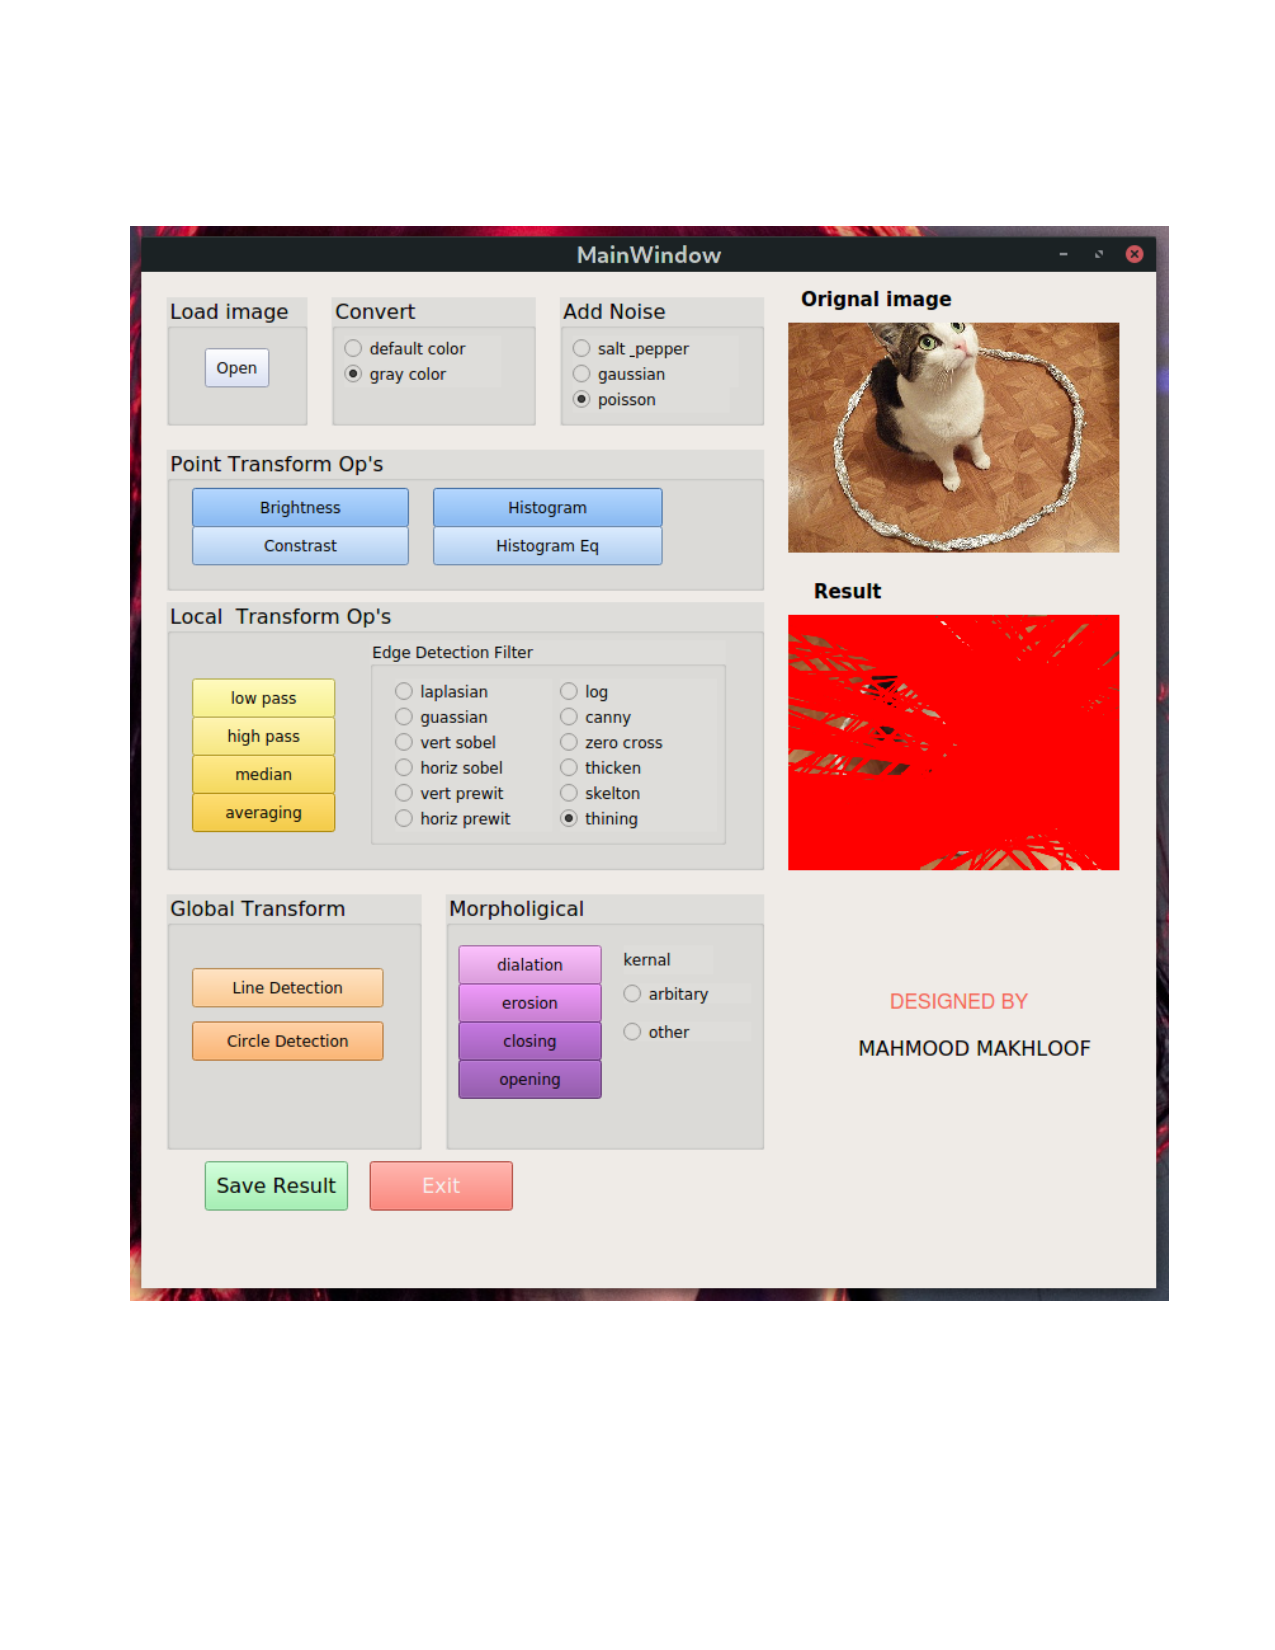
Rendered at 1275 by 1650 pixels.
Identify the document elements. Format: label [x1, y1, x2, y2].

picture [130, 226, 1169, 1301]
